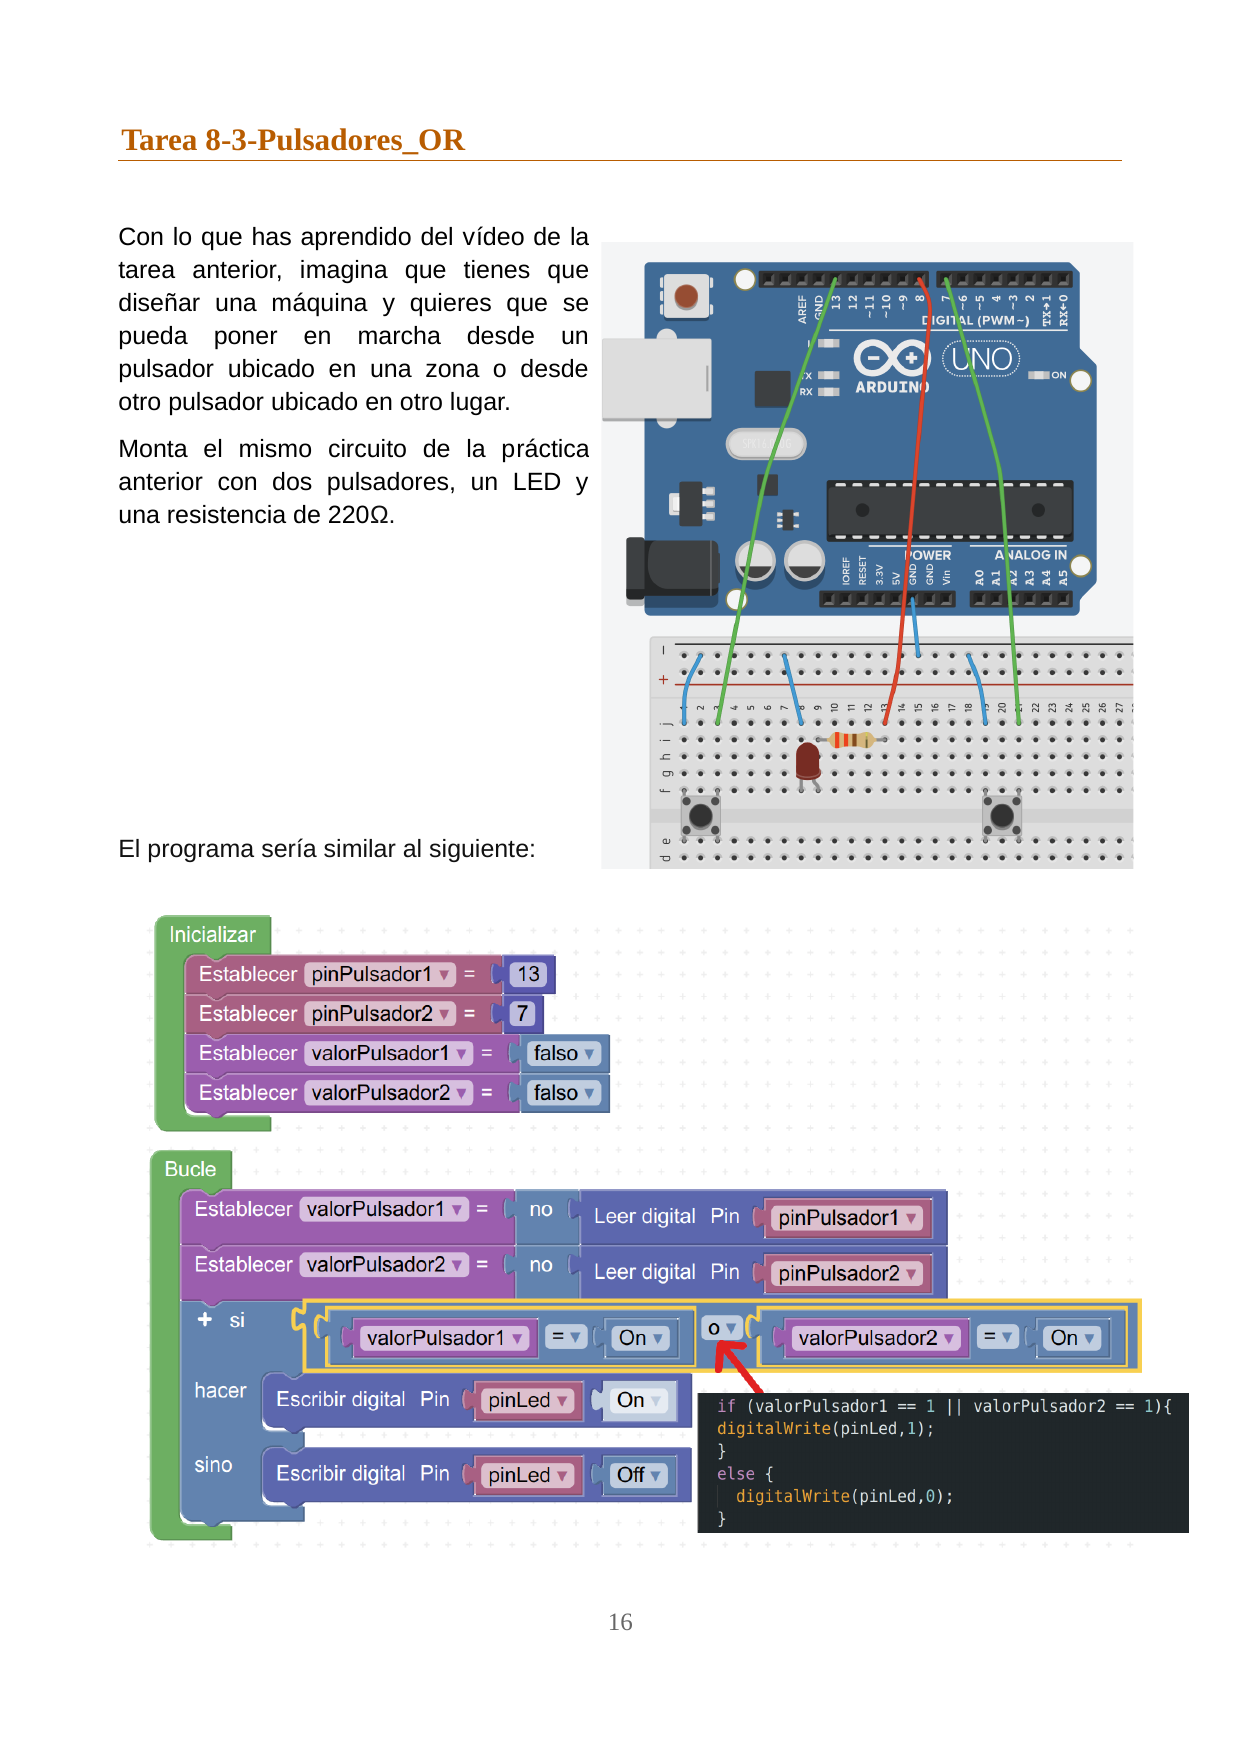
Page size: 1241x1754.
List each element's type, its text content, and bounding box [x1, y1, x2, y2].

picture [139, 913, 1189, 1560]
text Con lo que has aprendido del vídeo de la tarea anterior, imagina que tienes que diseñar una máquina y quieres que se pueda poner en marcha desde un pulsador ubicado en una zona o desde otro pulsador ubicado en otro lugar. [118, 222, 1145, 881]
subtitle Tarea 8-3-Pulsadores_OR [118, 118, 1122, 160]
text Monta el mismo circuito de la práctica anterior con dos pulsadores, un LED y una resistencia de 220Ω. [118, 434, 589, 529]
picture [601, 242, 1134, 869]
text El programa sería similar al siguiente: [118, 833, 589, 862]
